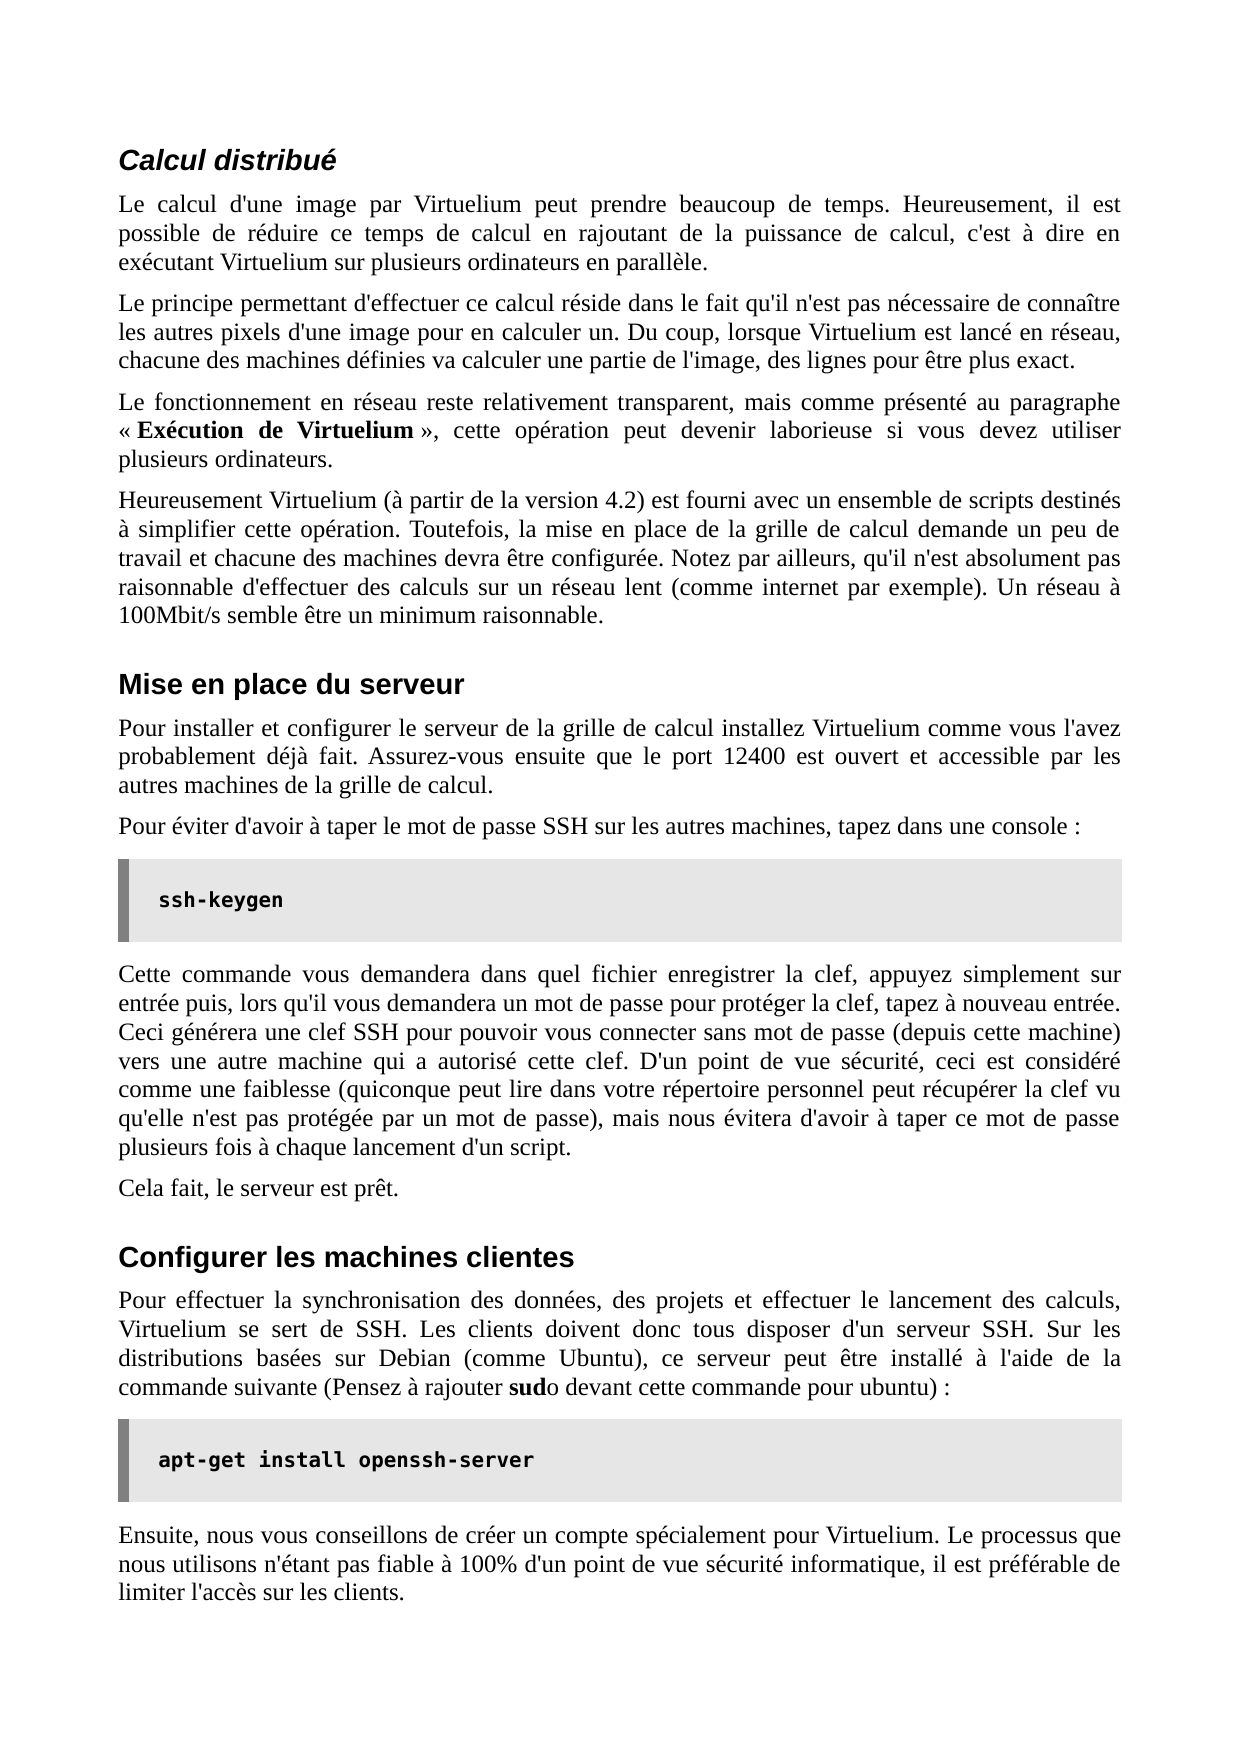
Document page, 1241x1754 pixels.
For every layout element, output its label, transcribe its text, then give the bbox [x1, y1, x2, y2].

text Pour installer et configurer le serveur de la grille de calcul installez Virtuelium comme vous l'avez probablement déjà fait. Assurez-vous ensuite que le port 12400 est ouvert et accessible par les autres machines de la grille de calcul. [118, 713, 1122, 799]
subtitle Configurer les machines clientes [118, 1239, 1122, 1273]
text Le calcul d'une image par Virtuelium peut prendre beaucoup de temps. Heureusement, il est possible de réduire ce temps de calcul en rajoutant de la puissance de calcul, c'est à dire en exécutant Virtuelium sur plusieurs ordinateurs en parallèle. [118, 189, 1122, 275]
text ssh-keygen [129, 859, 1122, 942]
text Pour éviter d'avoir à taper le mot de passe SSH sur les autres machines, tapez dans une console : [118, 811, 1122, 840]
text Pour effectuer la synchronisation des données, des projets et effectuer le lancement des calculs, Virtuelium se sert de SSH. Les clients doivent donc tous disposer d'un serveur SSH. Sur les distributions basées sur Debian (comme Ubuntu), ce serveur peut être installé à l'aide de la commande suivante (Pensez à rajouter sudo devant cette commande pour ubuntu) : [118, 1286, 1122, 1401]
text apt-get install openssh-server [129, 1419, 1122, 1502]
text Cette commande vous demandera dans quel fichier enregistrer la clef, appuyez simplement sur entrée puis, lors qu'il vous demandera un mot de passe pour protéger la clef, tapez à nouveau entrée. Ceci générera une clef SSH pour pouvoir vous connecter sans mot de passe (depuis cette machine) vers une autre machine qui a autorisé cette clef. D'un point de vue sécurité, ceci est considéré comme une faiblesse (quiconque peut lire dans votre répertoire personnel peut récupérer la clef vu qu'elle n'est pas protégée par un mot de passe), mais nous évitera d'avoir à taper ce mot de passe plusieurs fois à chaque lancement d'un script. [118, 959, 1122, 1161]
subtitle Calcul distribué [118, 143, 1122, 177]
subtitle Mise en place du serveur [118, 667, 1122, 700]
text Le principe permettant d'effectuer ce calcul réside dans le fait qu'il n'est pas nécessaire de connaître les autres pixels d'une image pour en calculer un. Du coup, lorsque Virtuelium est lancé en réseau, chacune des machines définies va calculer une partie de l'image, des lignes pour être plus exact. [118, 288, 1122, 374]
text Le fonctionnement en réseau reste relativement transparent, mais comme présenté au paragraphe « Exécution de Virtuelium », cette opération peut devenir laborieuse si vous devez utiliser plusieurs ordinateurs. [118, 387, 1122, 473]
text Cela fait, le serveur est prêt. [118, 1173, 1122, 1202]
text Heureusement Virtuelium (à partir de la version 4.2) est fourni avec un ensemble de scripts destinés à simplifier cette opération. Toutefois, la mise en place de la grille de calcul demande un peu de travail et chacune des machines devra être configurée. Notez par ailleurs, qu'il n'est absolument pas raisonnable d'effectuer des calculs sur un réseau lent (comme internet par exemple). Un réseau à 100Mbit/s semble être un minimum raisonnable. [118, 485, 1122, 629]
text Ensuite, nous vous conseillons de créer un compte spécialement pour Virtuelium. Le processus que nous utilisons n'étant pas fiable à 100% d'un point de vue sécurité informatique, il est préférable de limiter l'accès sur les clients. [118, 1520, 1122, 1606]
